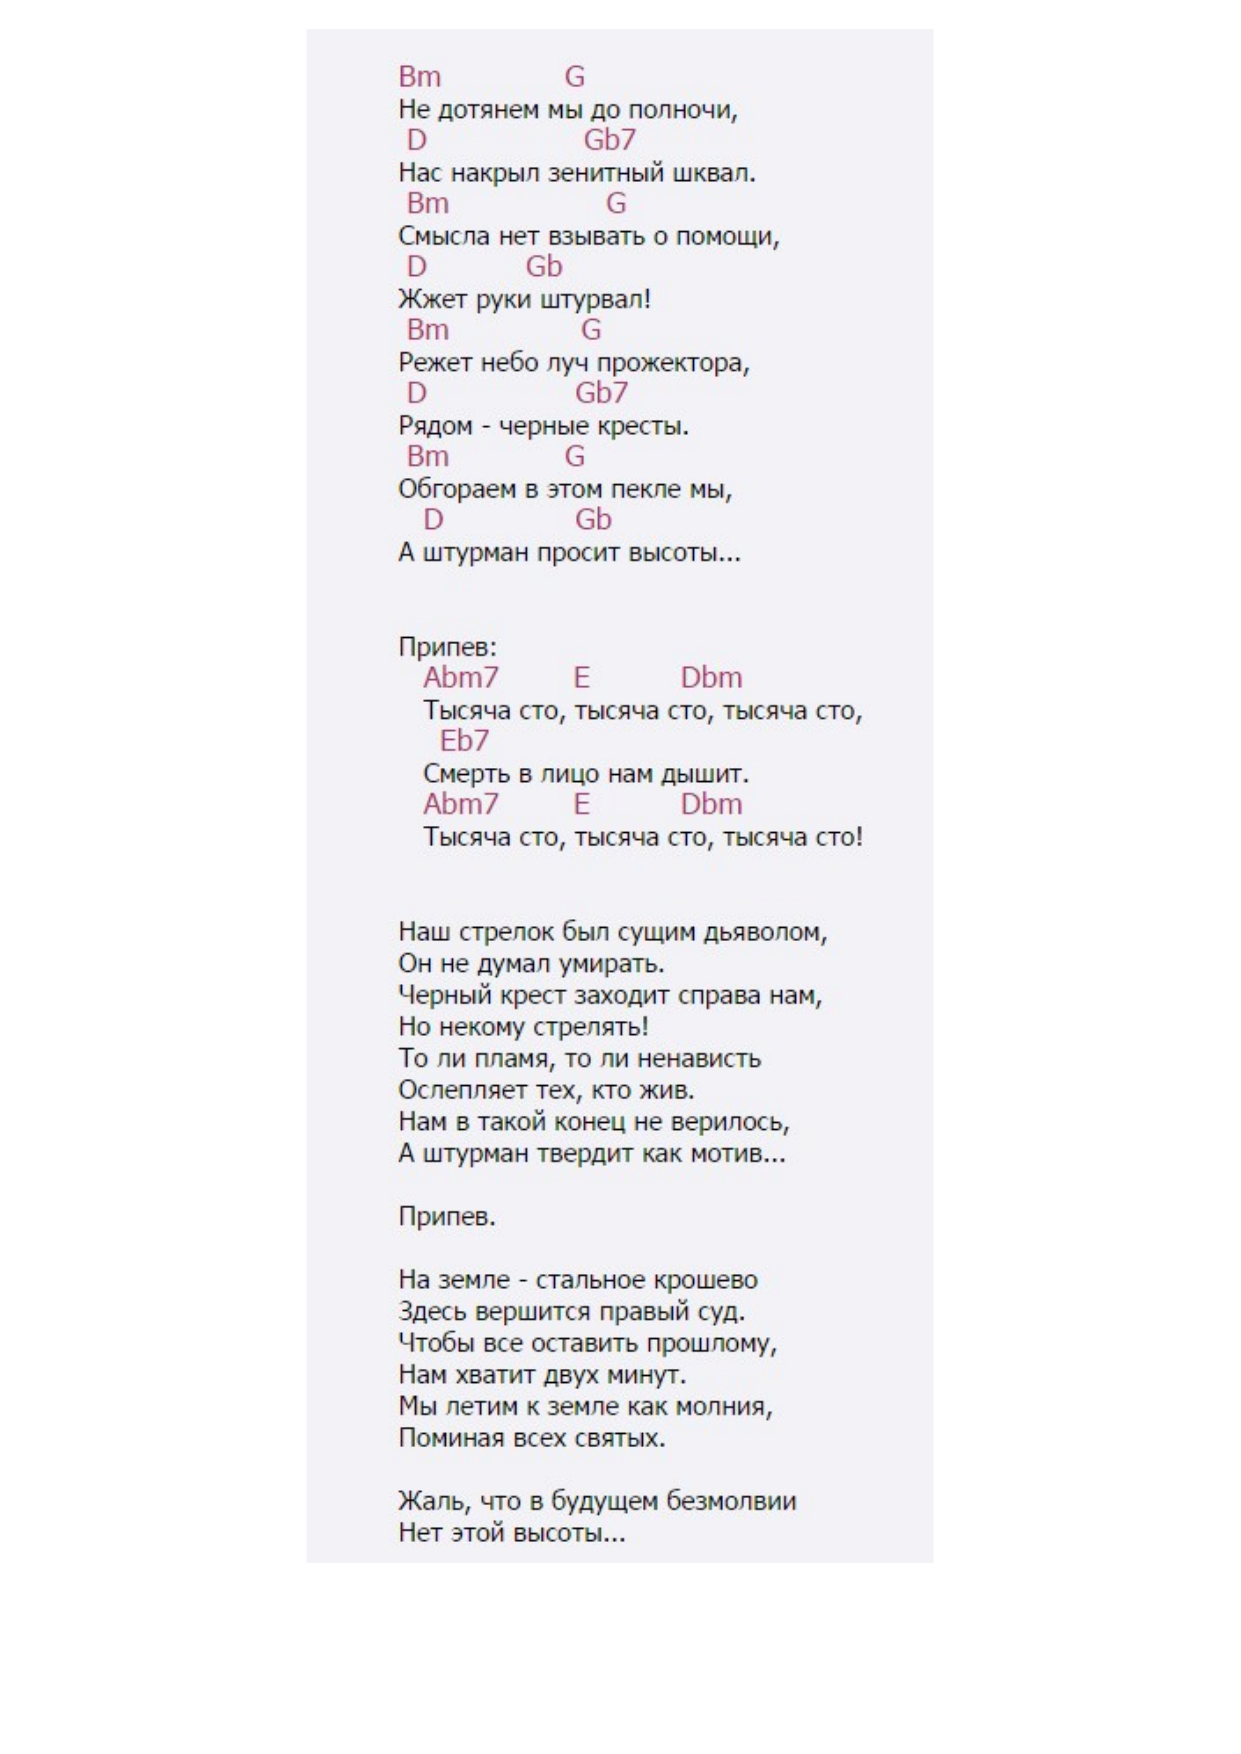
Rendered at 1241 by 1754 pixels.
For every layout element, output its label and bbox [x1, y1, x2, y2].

picture [306, 29, 934, 1563]
